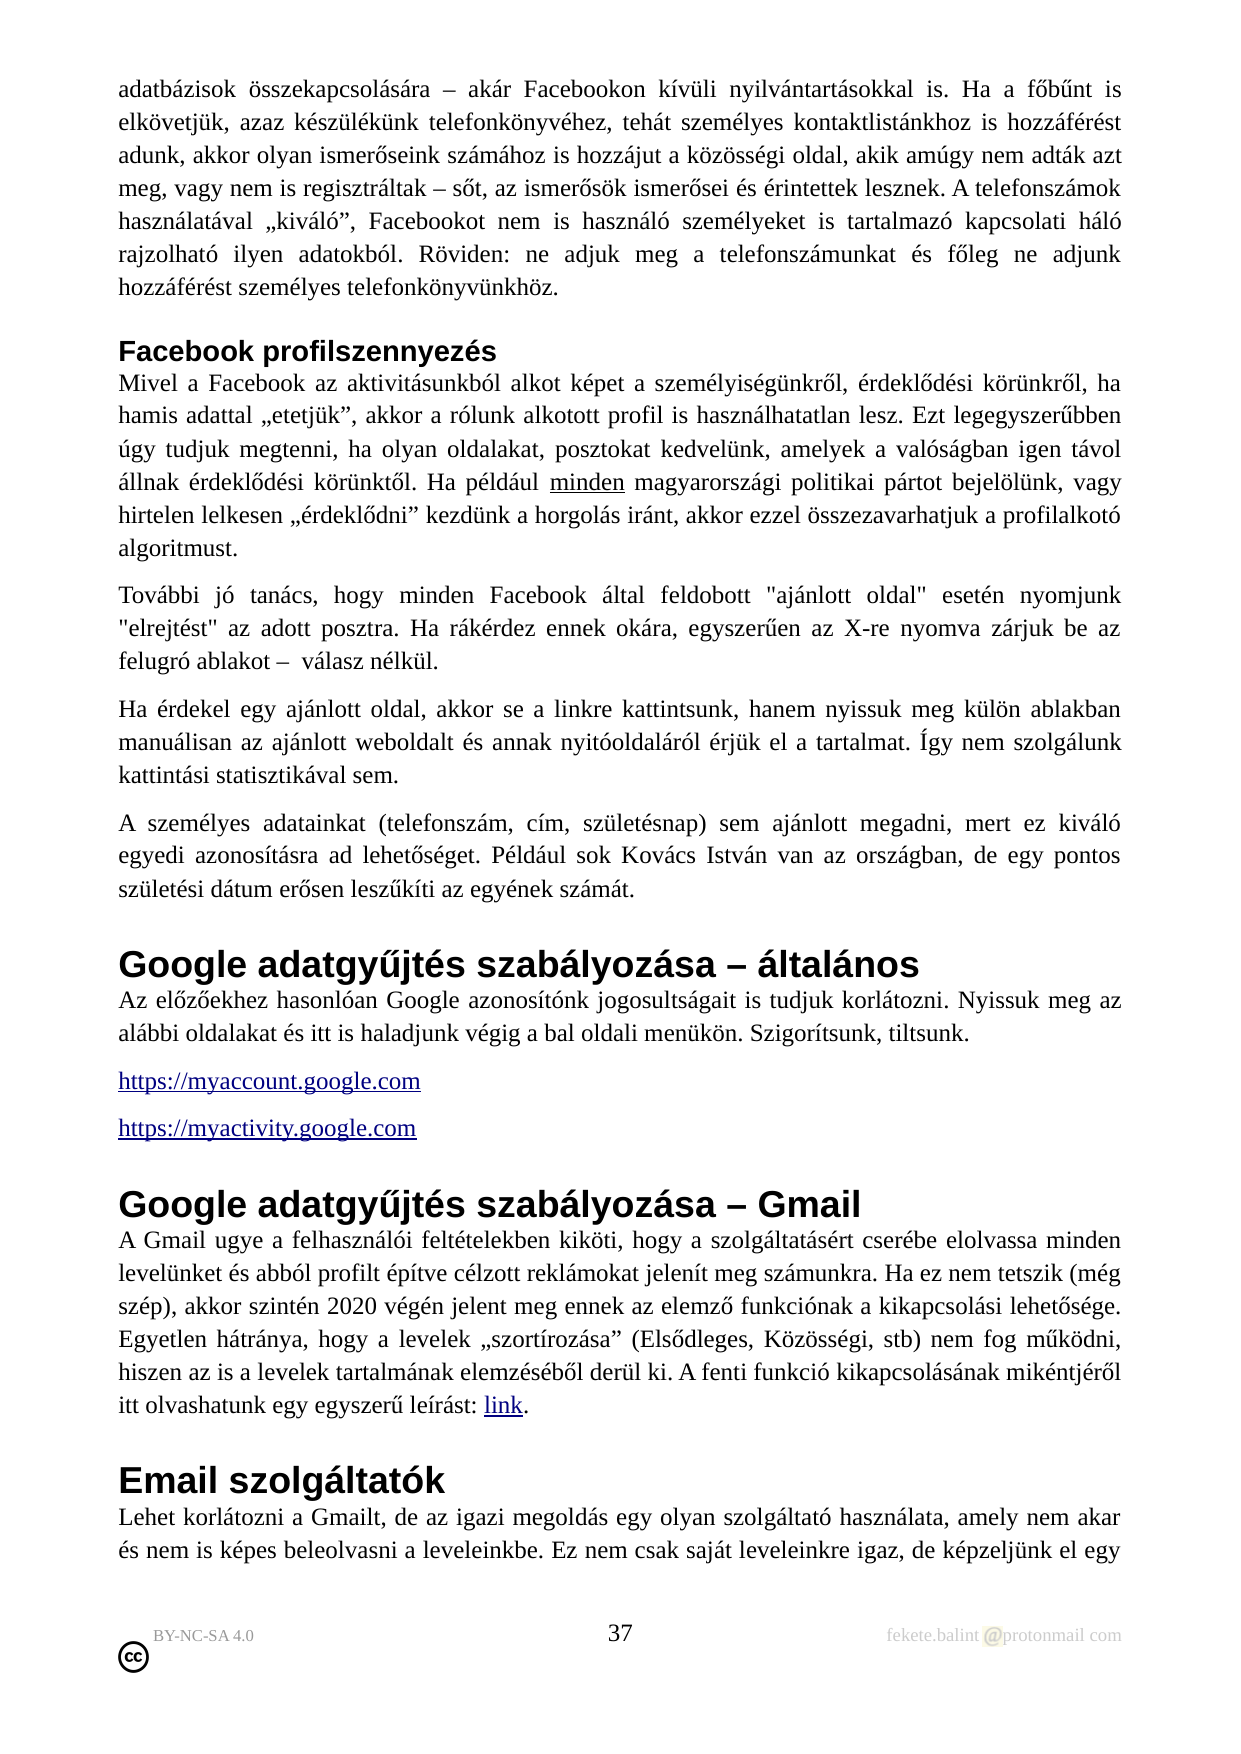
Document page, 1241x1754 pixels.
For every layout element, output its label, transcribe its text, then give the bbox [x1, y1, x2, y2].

text A Gmail ugye a felhasználói feltételekben kiköti, hogy a szolgáltatásért cserébe elolvassa minden levelünket és abból profilt építve célzott reklámokat jelenít meg számunkra. Ha ez nem tetszik (még szép), akkor szintén 2020 végén jelent meg ennek az elemző funkciónak a kikapcsolási lehetősége. Egyetlen hátránya, hogy a levelek „szortírozása” (Elsődleges, Közösségi, stb) nem fog működni, hiszen az is a levelek tartalmának elemzéséből derül ki. A fenti funkció kikapcsolásának mikéntjéről itt olvashatunk egy egyszerű leírást: link. [118, 1225, 1122, 1419]
text Ha érdekel egy ajánlott oldal, akkor se a linkre kattintsunk, hanem nyissuk meg külön ablakban manuálisan az ajánlott weboldalt és annak nyitóoldaláról érjük el a tartalmat. Így nem szolgálunk kattintási statisztikával sem. [118, 694, 1122, 789]
subtitle Google adatgyűjtés szabályozása – Gmail [118, 1182, 1122, 1225]
picture [982, 1626, 1003, 1647]
picture [118, 1641, 149, 1673]
text Lehet korlátozni a Gmailt, de az igazi megoldás egy olyan szolgáltató használata, amely nem akar és nem is képes beleolvasni a leveleinkbe. Ez nem csak saját leveleinkre igaz, de képzeljünk el egy [118, 1502, 1122, 1563]
subtitle Email szolgáltatók [118, 1458, 1122, 1502]
text További jó tanács, hogy minden Facebook által feldobott "ajánlott oldal" esetén nyomjunk "elrejtést" az adott posztra. Ha rákérdez ennek okára, egyszerűen az X-re nyomva zárjuk be az felugró ablakot – válasz nélkül. [118, 580, 1122, 675]
subtitle Google adatgyűjtés szabályozása – általános [118, 942, 1122, 985]
text Mivel a Facebook az aktivitásunkból alkot képet a személyiségünkről, érdeklődési körünkről, ha hamis adattal „etetjük”, akkor a rólunk alkotott profil is használhatatlan lesz. Ezt legegyszerűbben úgy tudjuk megtenni, ha olyan oldalakat, posztokat kedvelünk, amelyek a valóságban igen távol állnak érdeklődési körünktől. Ha például minden magyarországi politikai pártot bejelölünk, vagy hirtelen lelkesen „érdeklődni” kezdünk a horgolás iránt, akkor ezzel összezavarhatjuk a profilalkotó algoritmust. [118, 368, 1122, 561]
text Az előzőekhez hasonlóan Google azonosítónk jogosultságait is tudjuk korlátozni. Nyissuk meg az alábbi oldalakat és itt is haladjunk végig a bal oldali menükön. Szigorítsunk, tiltsunk. [118, 985, 1122, 1047]
text https://myactivity.google.com [118, 1113, 1122, 1142]
text A személyes adatainkat (telefonszám, cím, születésnap) sem ajánlott megadni, mert ez kiváló egyedi azonosításra ad lehetőséget. Például sok Kovács István van az országban, de egy pontos születési dátum erősen leszűkíti az egyének számát. [118, 808, 1122, 902]
text https://myaccount.google.com [118, 1066, 1122, 1094]
subtitle Facebook profilszennyezés [118, 334, 1122, 368]
text adatbázisok összekapcsolására – akár Facebookon kívüli nyilvántartásokkal is. Ha a főbűnt is elkövetjük, azaz készülékünk telefonkönyvéhez, tehát személyes kontaktlistánkhoz is hozzáférést adunk, akkor olyan ismerőseink számához is hozzájut a közösségi oldal, akik amúgy nem adták azt meg, vagy nem is regisztráltak – sőt, az ismerősök ismerősei és érintettek lesznek. A telefonszámok használatával „kiváló”, Facebookot nem is használó személyeket is tartalmazó kapcsolati háló rajzolható ilyen adatokból. Röviden: ne adjuk meg a telefonszámunkat és főleg ne adjunk hozzáférést személyes telefonkönyvünkhöz. [118, 74, 1122, 301]
